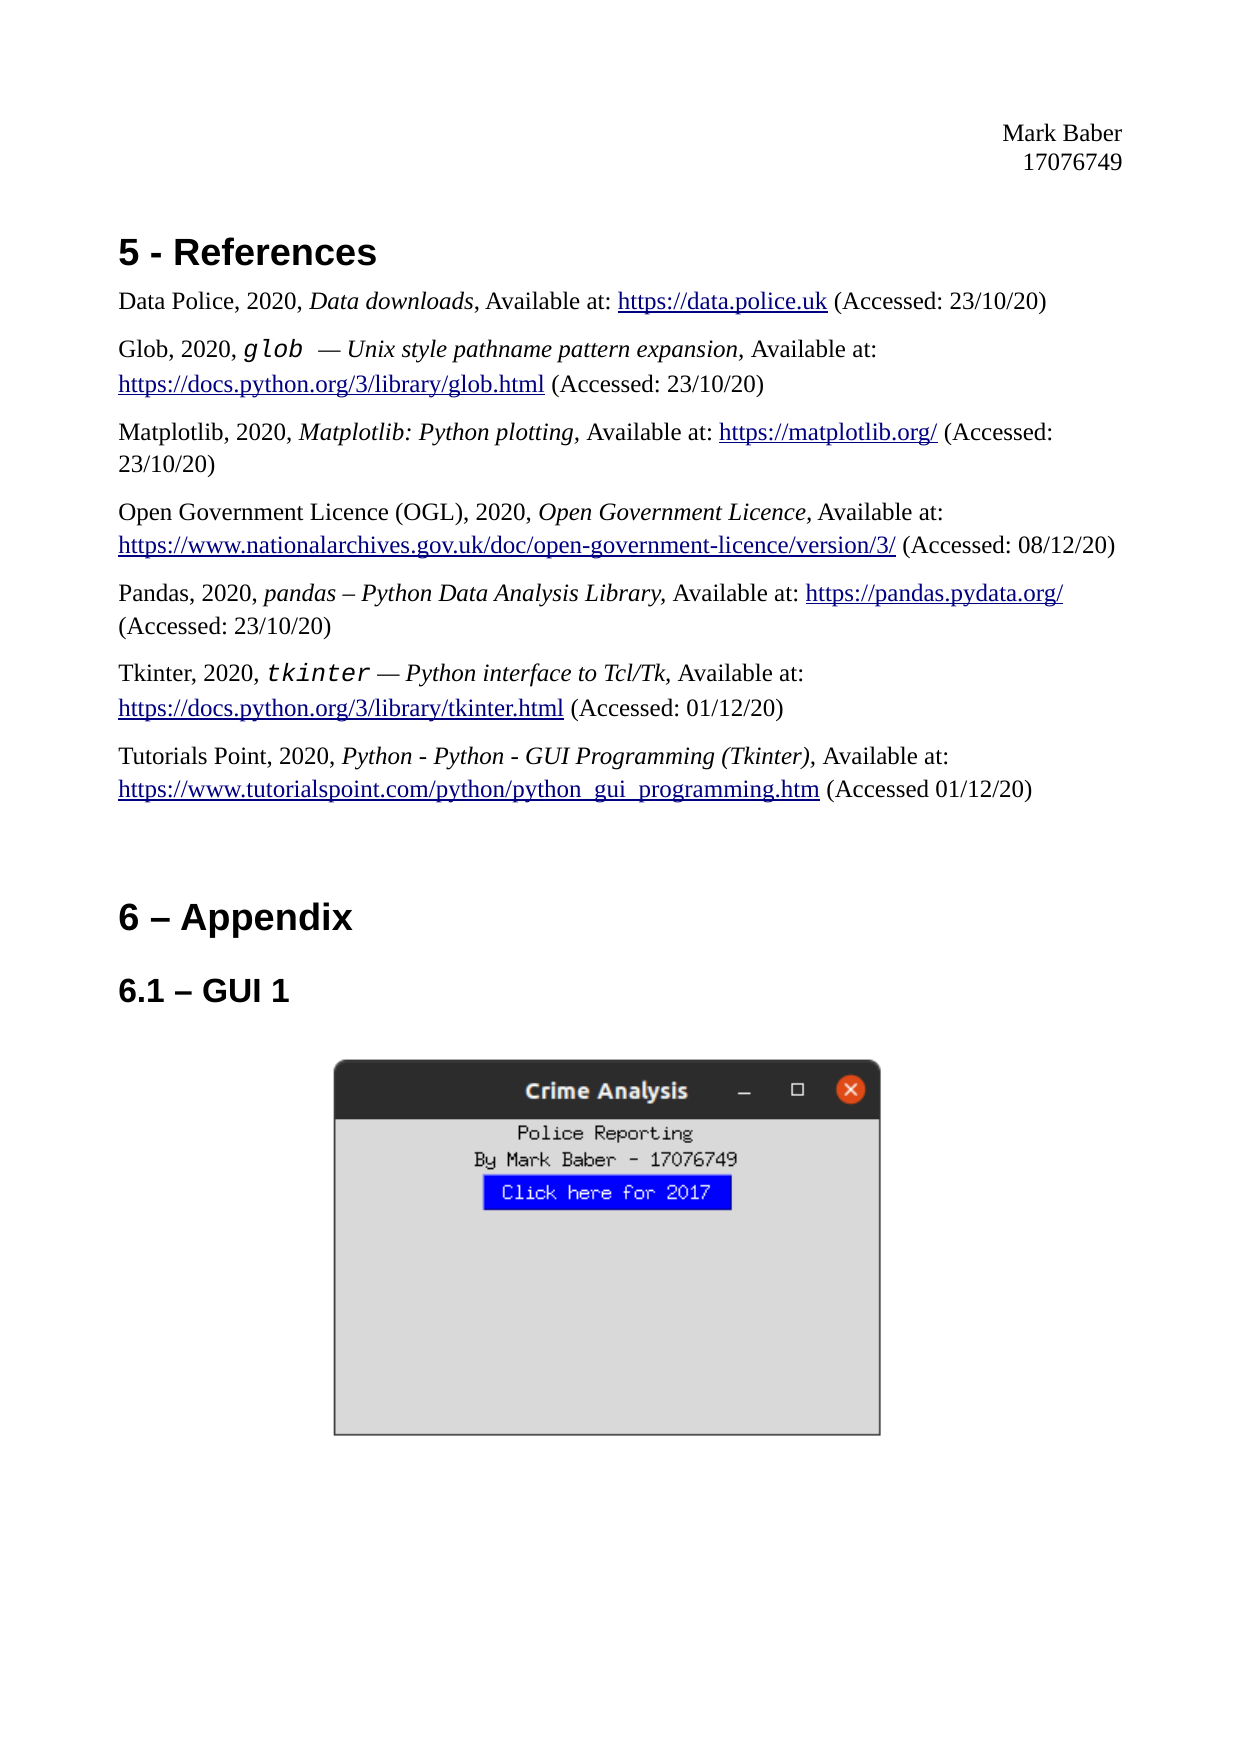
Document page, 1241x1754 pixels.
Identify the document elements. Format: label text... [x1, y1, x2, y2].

subtitle 6.1 – GUI 1 [118, 971, 1122, 1010]
text Tkinter, 2020, tkinter — Python interface to Tcl/Tk, Available at: https://docs.python.org/3/library/tkinter.html (Accessed: 01/12/20) [118, 658, 1122, 722]
subtitle 6 – Appendix [118, 894, 1122, 938]
text Open Government Licence (OGL), 2020, Open Government Licence, Available at: https://www.nationalarchives.gov.uk/doc/open-government-licence/version/3/ (Accessed: 08/12/20) [118, 497, 1122, 559]
text Glob, 2020, glob — Unix style pathname pattern expansion, Available at: https://docs.python.org/3/library/glob.html (Accessed: 23/10/20) [118, 334, 1122, 398]
text Matplotlib, 2020, Matplotlib: Python plotting, Available at: https://matplotlib.org/ (Accessed: 23/10/20) [118, 417, 1122, 478]
subtitle 5 - References [118, 230, 1122, 274]
text Tutorials Point, 2020, Python - Python - GUI Programming (Tkinter), Available at: https://www.tutorialspoint.com/python/python_gui_programming.htm (Accessed 01/12/20) [118, 741, 1122, 803]
text Pandas, 2020, pandas – Python Data Analysis Library, Available at: https://pandas.pydata.org/ (Accessed: 23/10/20) [118, 578, 1122, 639]
text Data Police, 2020, Data downloads, Available at: https://data.police.uk (Accessed: 23/10/20) [118, 286, 1122, 315]
picture [320, 1049, 894, 1450]
